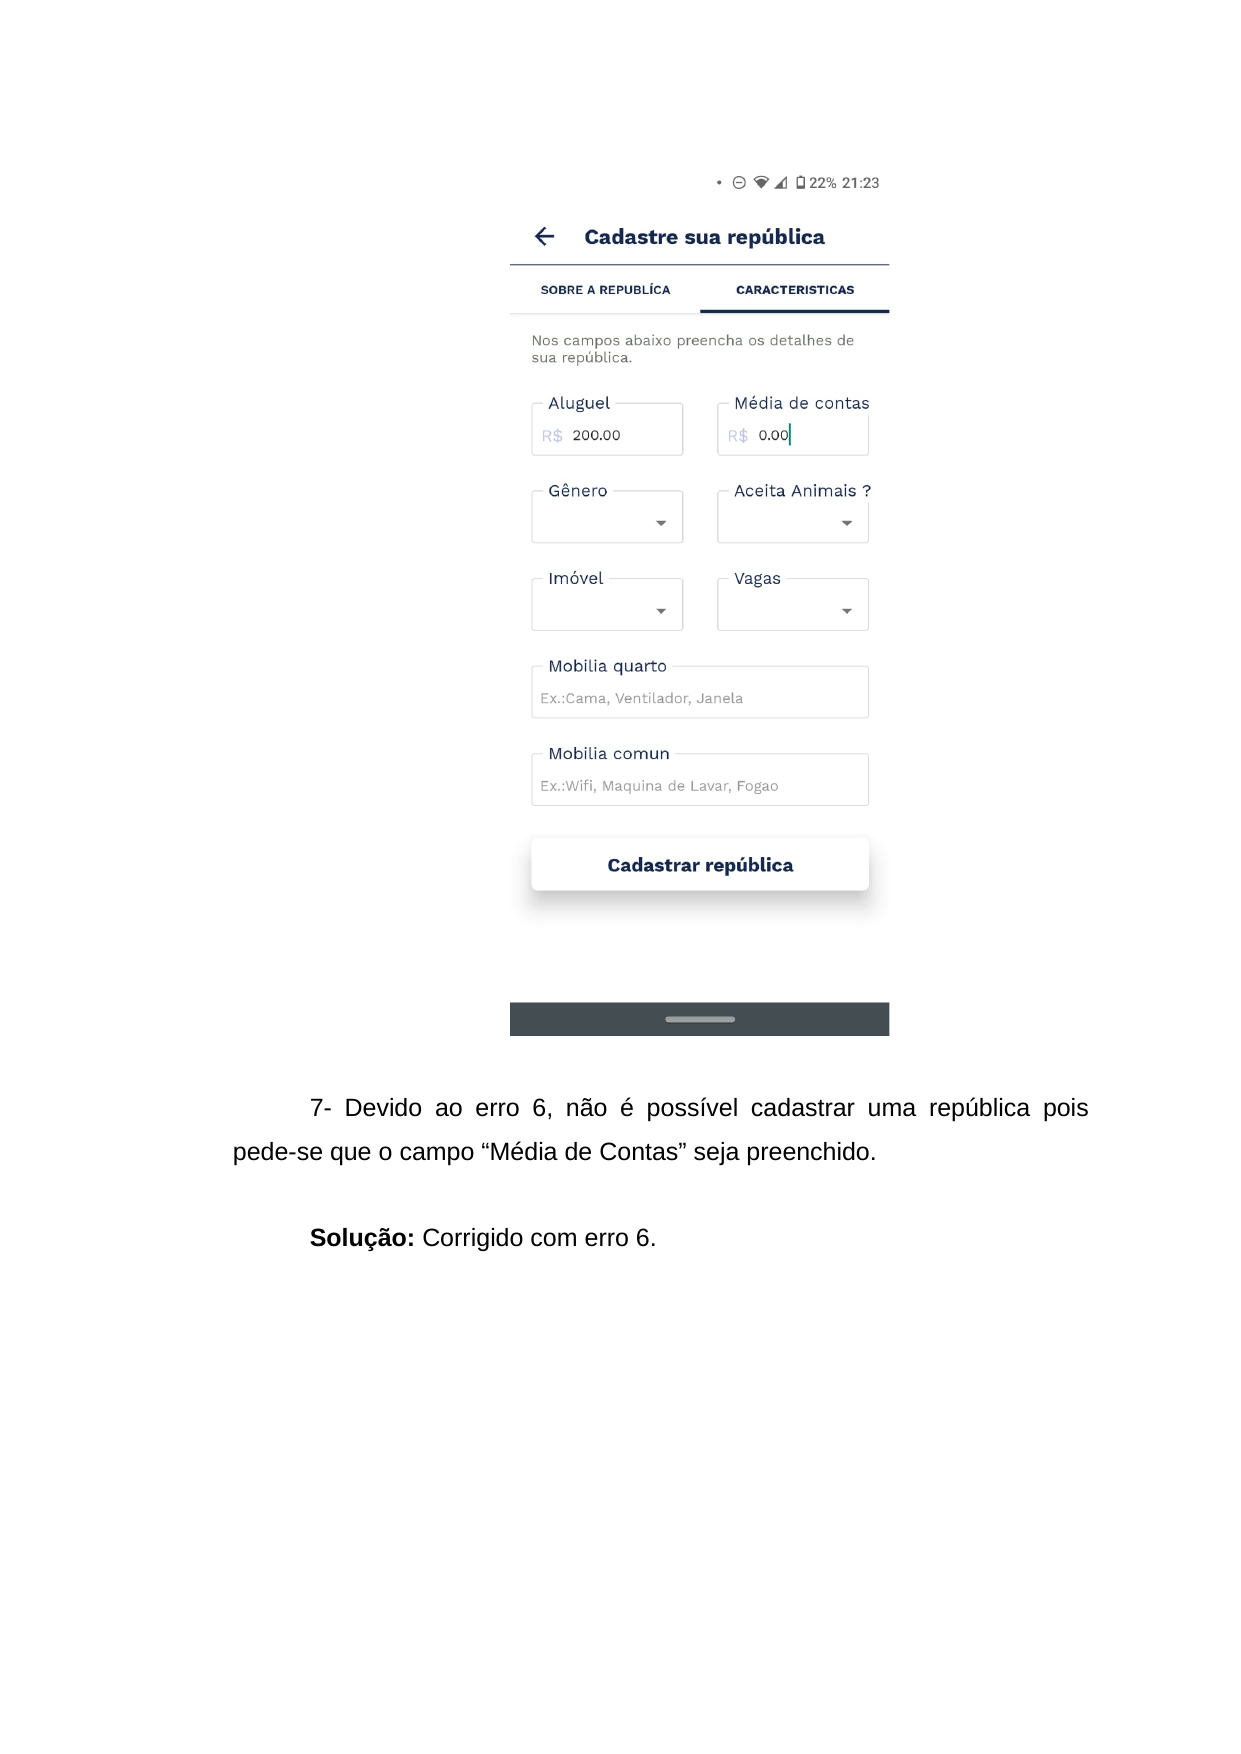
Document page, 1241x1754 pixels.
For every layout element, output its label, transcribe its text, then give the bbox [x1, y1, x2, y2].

text 7- Devido ao erro 6, não é possível cadastrar uma república pois pede-se que o campo “Média de Contas” seja preenchido. [233, 1093, 1090, 1165]
text Solução: Corrigido com erro 6. [233, 1223, 1090, 1251]
picture [510, 150, 890, 1036]
